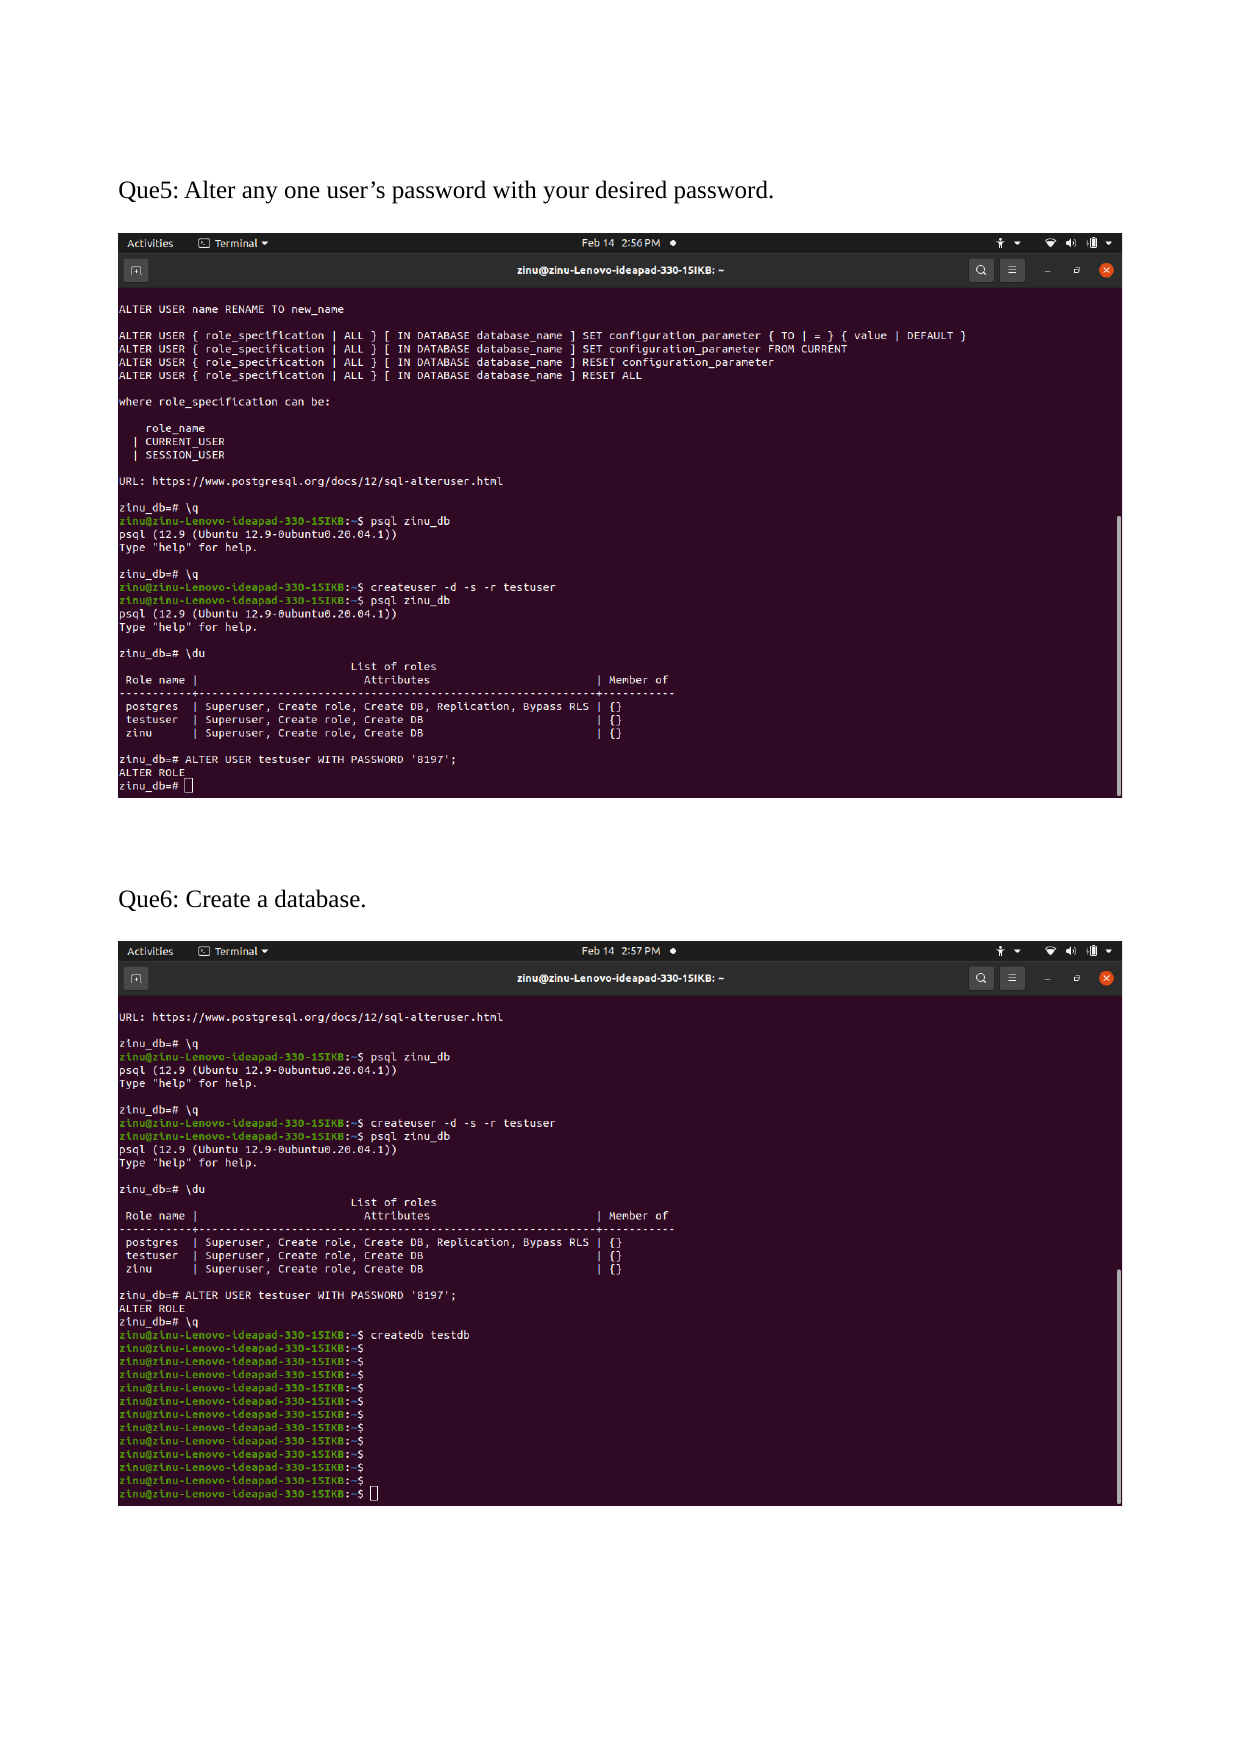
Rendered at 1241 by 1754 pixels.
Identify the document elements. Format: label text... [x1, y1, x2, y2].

picture [118, 941, 1123, 1506]
text Que6: Create a database. [118, 884, 1122, 912]
text Que5: Alter any one user’s password with your desired password. [118, 176, 1122, 204]
picture [118, 233, 1123, 798]
